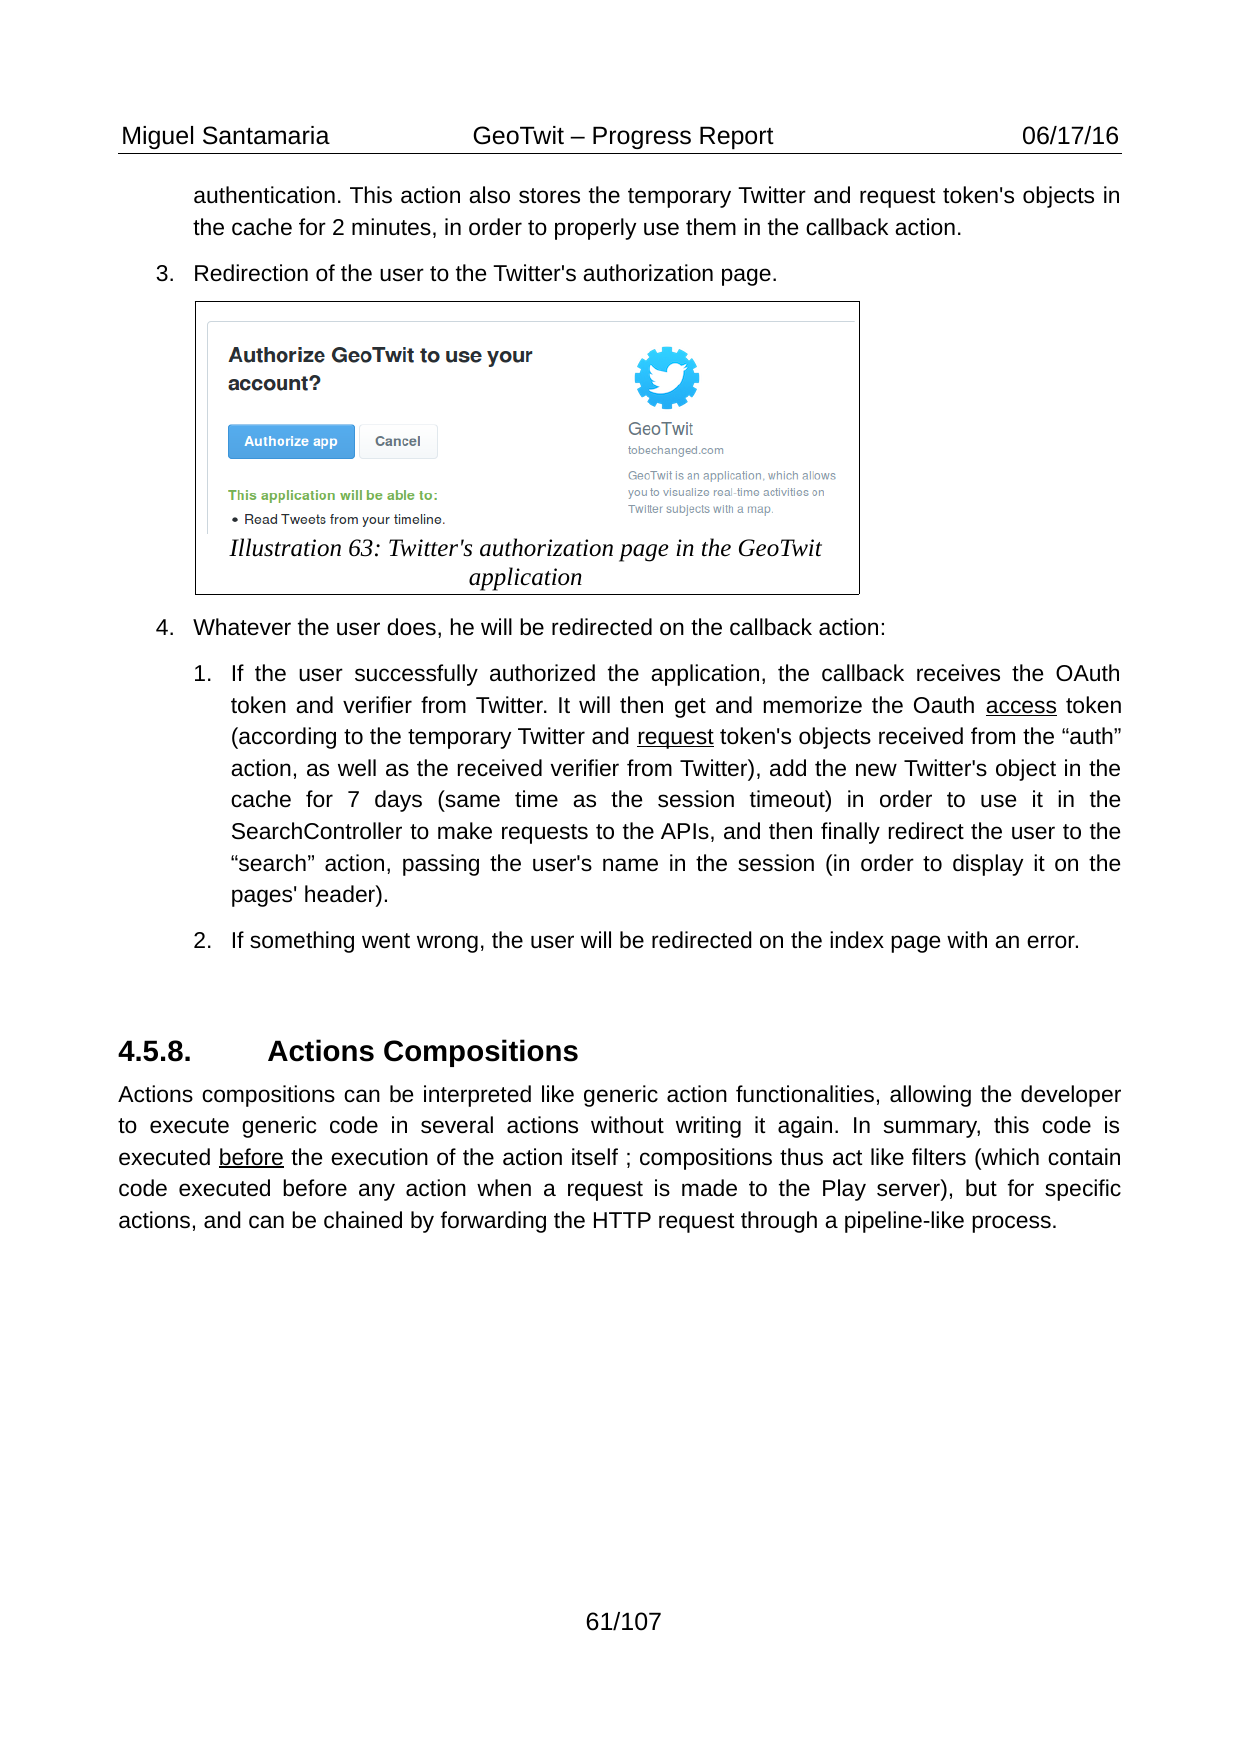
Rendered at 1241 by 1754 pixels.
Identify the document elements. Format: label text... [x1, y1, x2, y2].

list [196, 302, 859, 594]
list authentication. This action also stores the temporary Twitter and request token's objects in the cache for 2 minutes, in order to properly use them in the callback action. [156, 182, 1122, 240]
list If something went wrong, the user will be redirected on the index page with an error. [193, 927, 1122, 954]
list Whatever the user does, he will be redirected on the callback action: [156, 307, 1122, 640]
list If the user successfully authorized the application, the callback receives the OAuth token and verifier from Twitter. It will then get and memorize the Oauth access token (according to the temporary Twitter and request token's objects received from the “auth” action, as well as the received verifier from Twitter), add the new Twitter's object in the cache for 7 days (same time as the session timeout) in order to use it in the SearchController to make requests to the APIs, and then finally redirect the user to the “search” action, passing the user's name in the session (in order to display it on the pages' header). [193, 660, 1122, 907]
list Redirection of the user to the Twitter's authorization page. [156, 260, 1122, 287]
picture [198, 316, 855, 534]
text Actions compositions can be interpreted like generic action functionalities, allowing the developer to execute generic code in several actions without writing it again. In summary, this code is executed before the execution of the action itself ; compositions thus act like filters (which contain code executed before any action when a request is made to the Play server), but for specific actions, and can be chained by forwarding the HTTP request through a pipeline-like process. [118, 1081, 1122, 1233]
list Illustration 63: Twitter's authorization page in the GeoTwit application [198, 316, 856, 591]
subtitle Actions Compositions [118, 1034, 1122, 1068]
